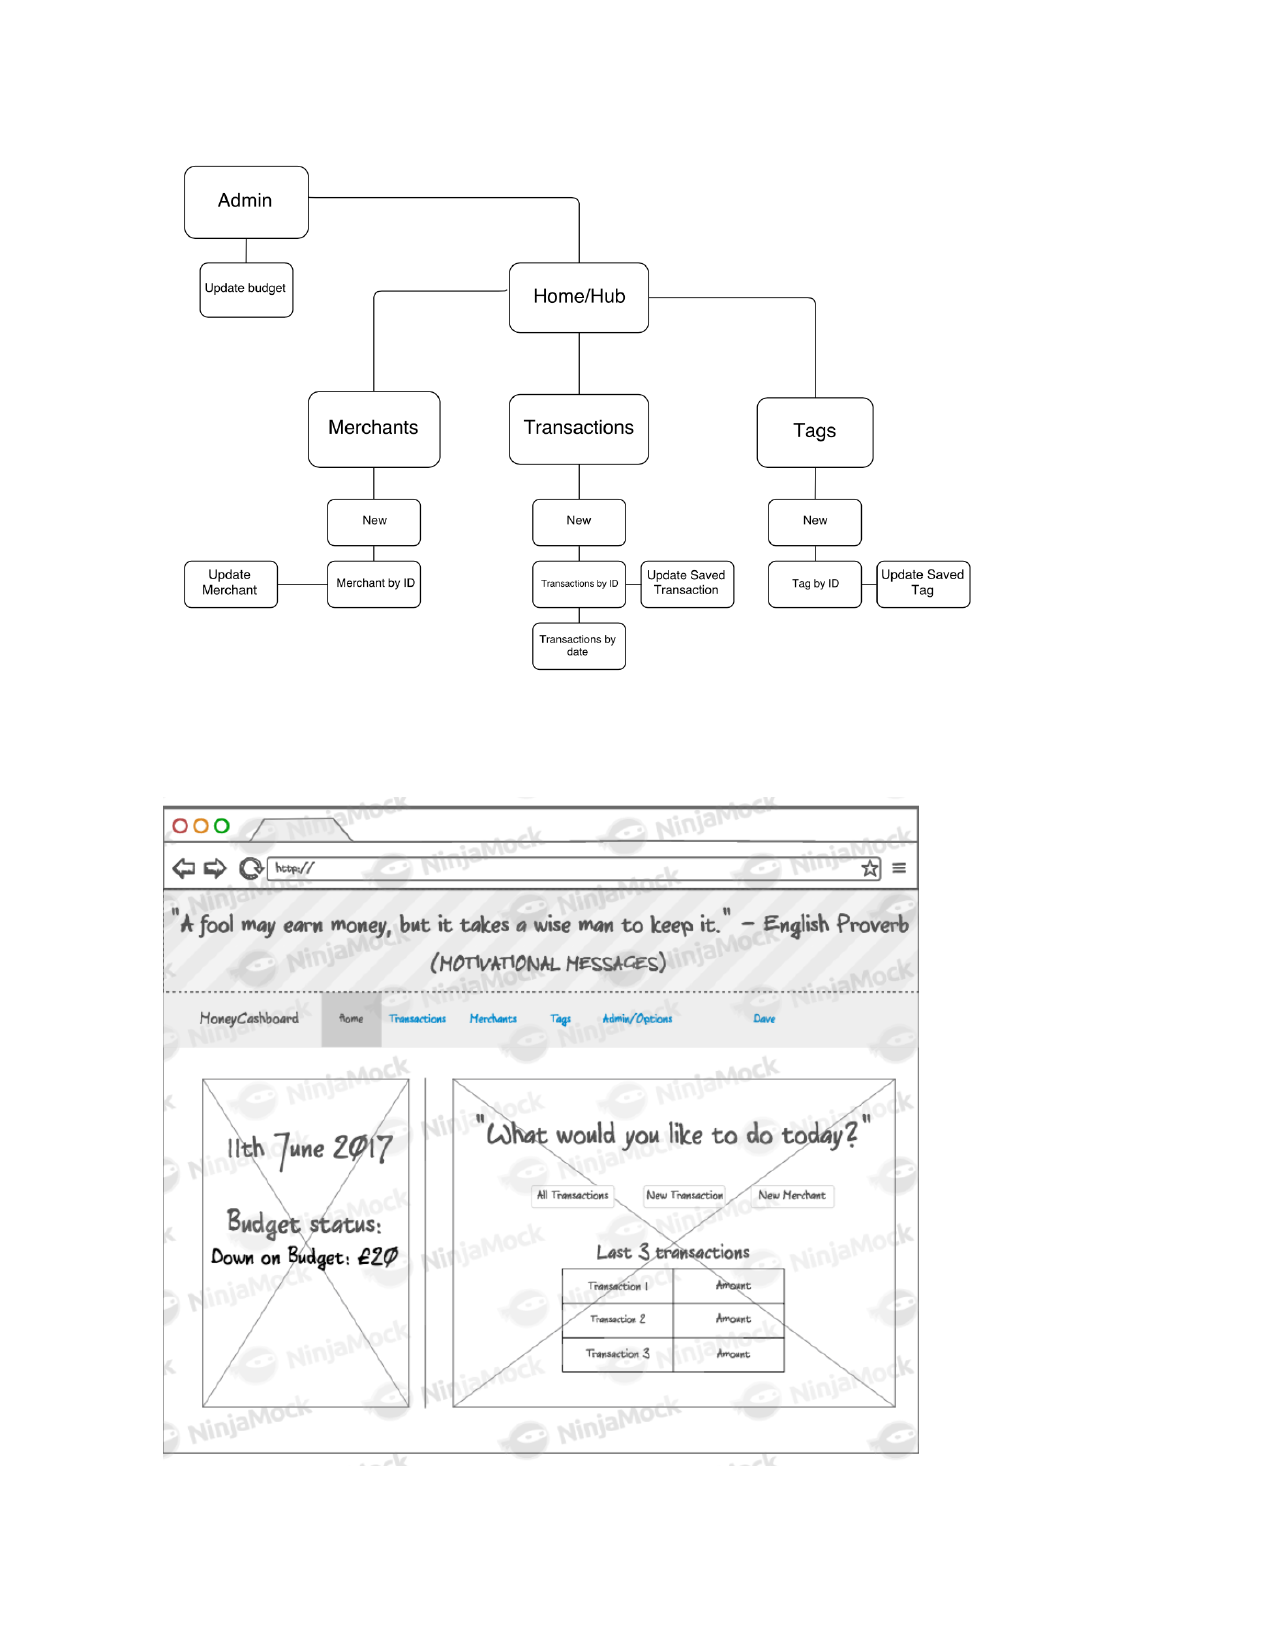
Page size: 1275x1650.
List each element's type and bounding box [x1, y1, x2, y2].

picture [150, 797, 928, 1466]
picture [150, 150, 998, 703]
